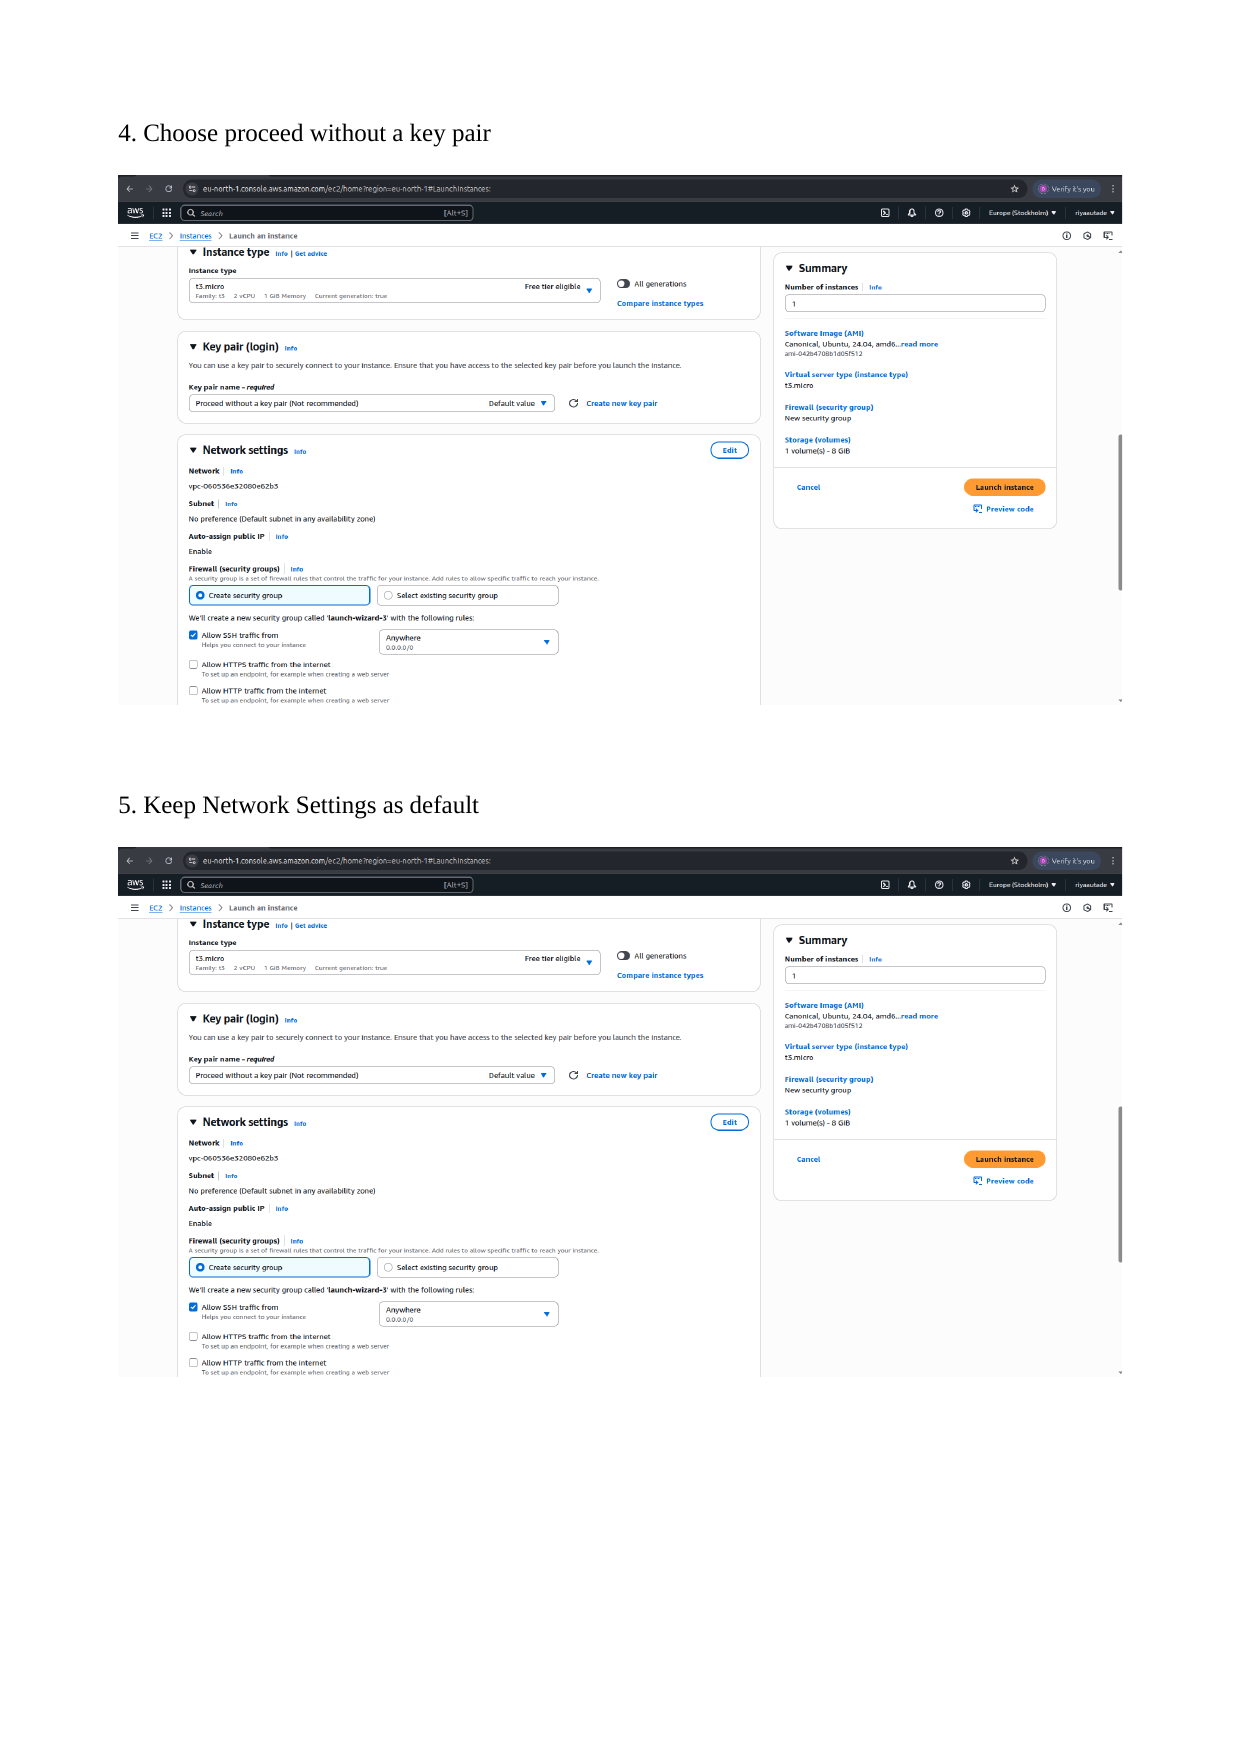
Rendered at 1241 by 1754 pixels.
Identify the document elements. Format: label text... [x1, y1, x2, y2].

text 4. Choose proceed without a key pair [118, 118, 1122, 147]
picture [118, 175, 1123, 705]
picture [118, 847, 1123, 1377]
text 5. Keep Network Settings as default [118, 790, 1122, 819]
